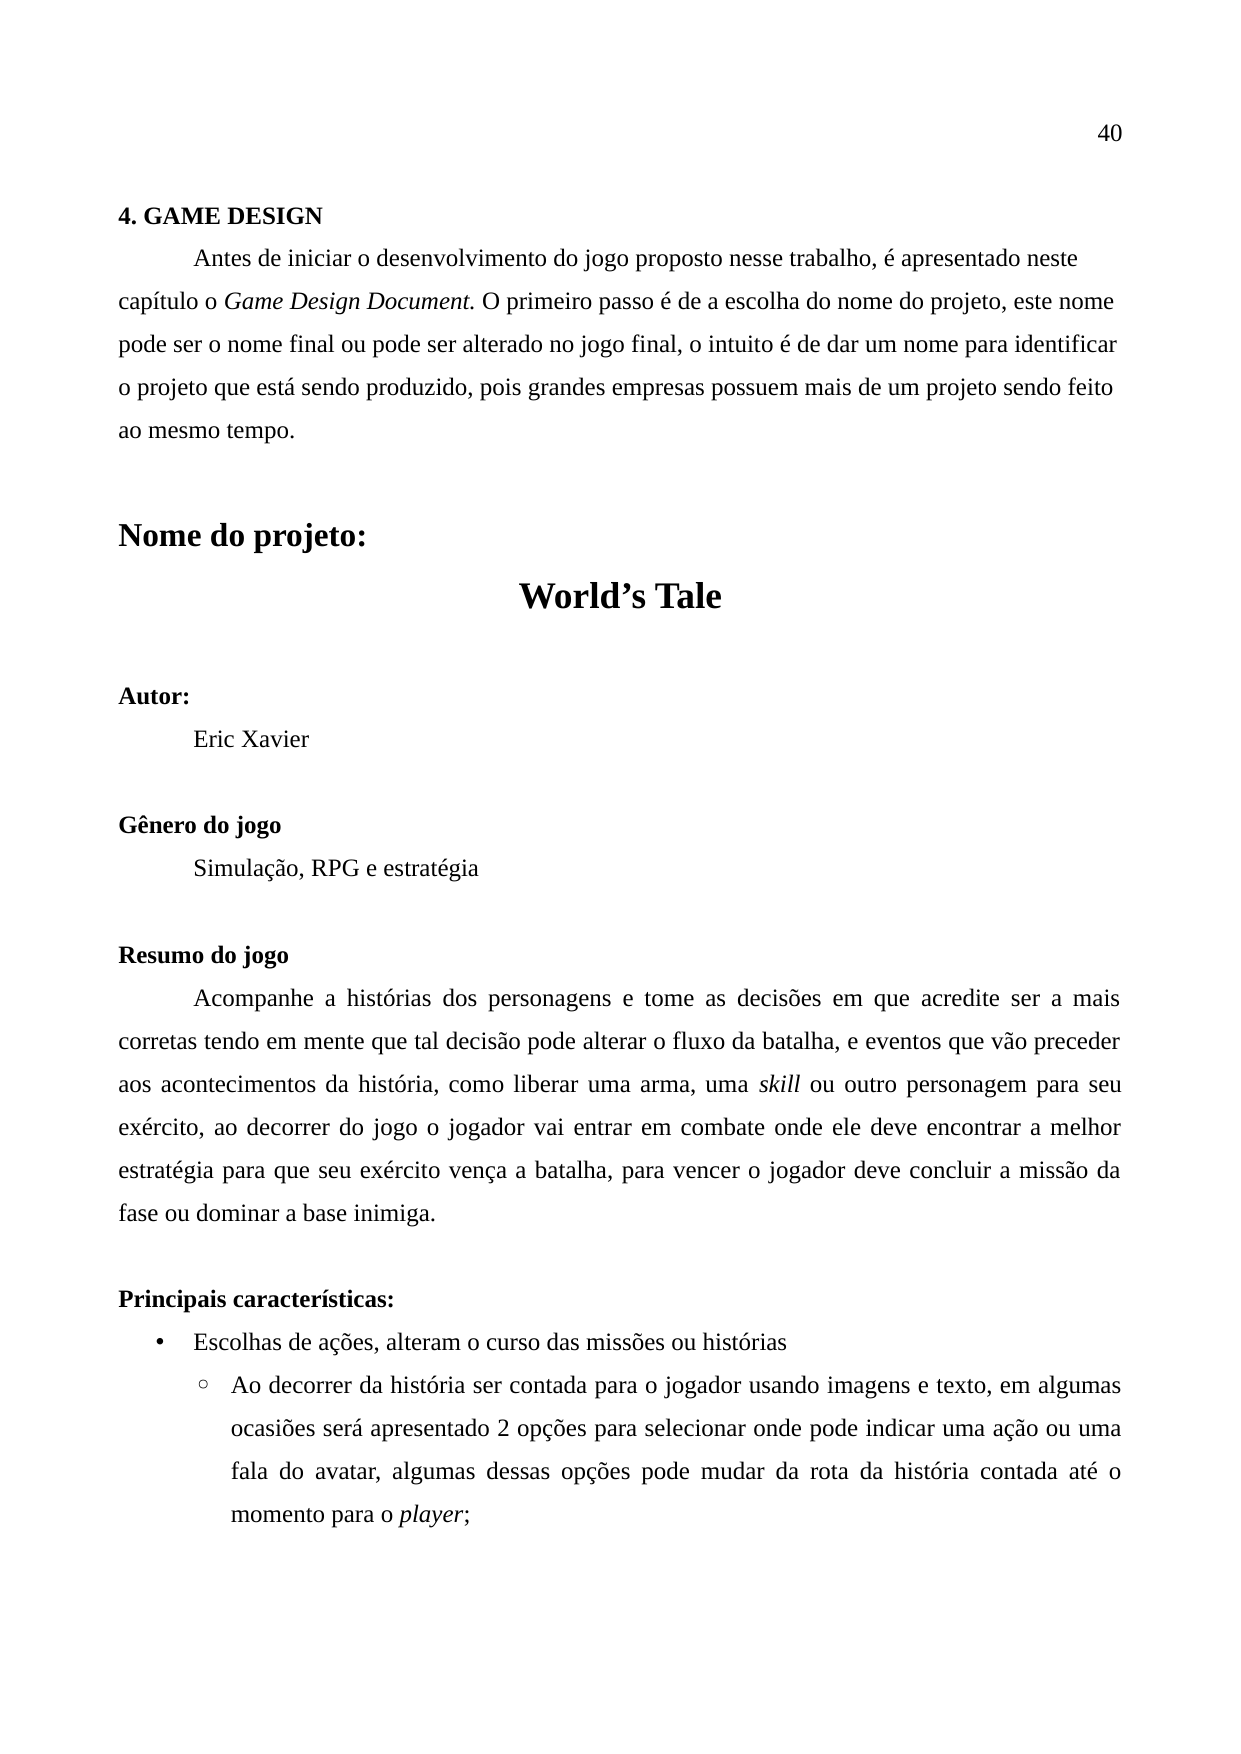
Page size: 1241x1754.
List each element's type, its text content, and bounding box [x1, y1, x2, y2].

text Gênero do jogo [118, 810, 1122, 839]
text Simulação, RPG e estratégia [118, 853, 1122, 882]
text Resumo do jogo [118, 940, 1122, 968]
text Acompanhe a histórias dos personagens e tome as decisões em que acredite ser a mais corretas tendo em mente que tal decisão pode alterar o fluxo da batalha, e eventos que vão preceder aos acontecimentos da história, como liberar uma arma, uma skill ou outro personagem para seu exército, ao decorrer do jogo o jogador vai entrar em combate onde ele deve encontrar a melhor estratégia para que seu exército vença a batalha, para vencer o jogador deve concluir a missão da fase ou dominar a base inimiga. [118, 983, 1122, 1227]
subtitle 4. Game Design [118, 201, 1122, 230]
text Autor: [118, 681, 1122, 710]
list Ao decorrer da história ser contada para o jogador usando imagens e texto, em algumas ocasiões será apresentado 2 opções para selecionar onde pode indicar uma ação ou uma fala do avatar, algumas dessas opções pode mudar da rota da história contada até o momento para o player; [193, 1370, 1122, 1528]
text Principais características: [118, 1284, 1122, 1312]
list Escolhas de ações, alteram o curso das missões ou histórias [156, 1327, 1122, 1356]
text World’s Tale [118, 573, 1122, 616]
text Nome do projeto: [118, 516, 1122, 554]
text Antes de iniciar o desenvolvimento do jogo proposto nesse trabalho, é apresentado neste capítulo o Game Design Document. O primeiro passo é de a escolha do nome do projeto, este nome pode ser o nome final ou pode ser alterado no jogo final, o intuito é de dar um nome para identificar o projeto que está sendo produzido, pois grandes empresas possuem mais de um projeto sendo feito ao mesmo tempo. [118, 243, 1122, 444]
text Eric Xavier [118, 724, 1122, 753]
